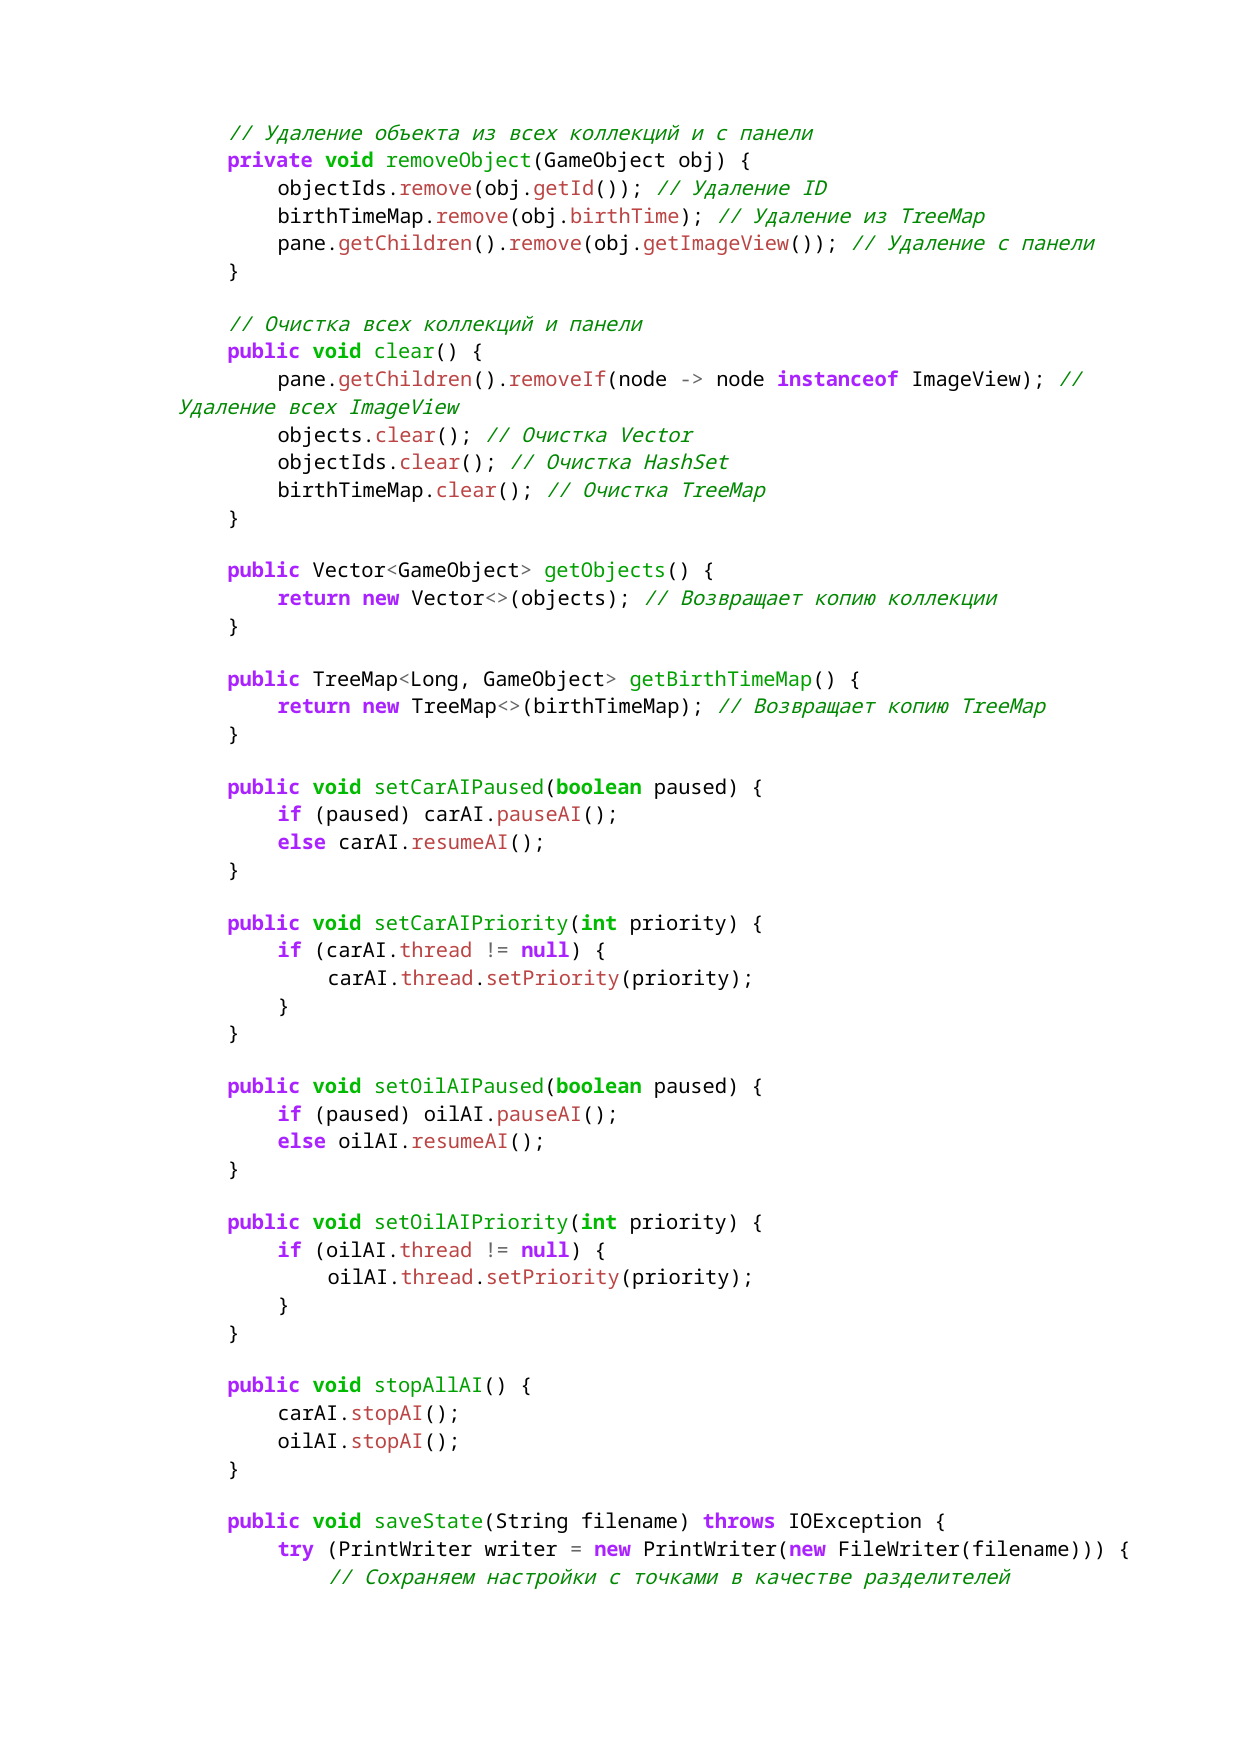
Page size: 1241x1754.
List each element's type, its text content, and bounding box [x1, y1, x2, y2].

text else oilAI.resumeAI(); [177, 1127, 1152, 1155]
text if (paused) oilAI.pauseAI(); [177, 1099, 1152, 1127]
text if (carAI.thread != null) { [177, 936, 1152, 963]
text objectIds.clear(); // Очистка HashSet [177, 448, 1152, 476]
text private void removeObject(GameObject obj) { [177, 146, 1152, 173]
text } [177, 1019, 1152, 1047]
text birthTimeMap.clear(); // Очистка TreeMap [177, 476, 1152, 503]
text public void setOilAIPriority(int priority) { [177, 1207, 1152, 1235]
text objects.clear(); // Очистка Vector [177, 420, 1152, 448]
text else carAI.resumeAI(); [177, 828, 1152, 855]
text public void setOilAIPaused(boolean paused) { [177, 1072, 1152, 1099]
text } [177, 1454, 1152, 1482]
text public void setCarAIPriority(int priority) { [177, 908, 1152, 936]
text public void clear() { [177, 337, 1152, 365]
text // Сохраняем настройки с точками в качестве разделителей [177, 1562, 1152, 1590]
text birthTimeMap.remove(obj.birthTime); // Удаление из TreeMap [177, 201, 1152, 229]
text } [177, 855, 1152, 883]
text carAI.thread.setPriority(priority); [177, 963, 1152, 991]
text if (oilAI.thread != null) { [177, 1235, 1152, 1263]
text public void saveState(String filename) throws IOException { [177, 1507, 1152, 1534]
text } [177, 1291, 1152, 1318]
text return new Vector<>(objects); // Возвращает копию коллекции [177, 584, 1152, 611]
text } [177, 1318, 1152, 1346]
text oilAI.stopAI(); [177, 1426, 1152, 1454]
text } [177, 1155, 1152, 1182]
text objectIds.remove(obj.getId()); // Удаление ID [177, 173, 1152, 201]
text carAI.stopAI(); [177, 1399, 1152, 1426]
text } [177, 991, 1152, 1019]
text public void setCarAIPaused(boolean paused) { [177, 772, 1152, 800]
text } [177, 719, 1152, 747]
text return new TreeMap<>(birthTimeMap); // Возвращает копию TreeMap [177, 692, 1152, 719]
text // Удаление объекта из всех коллекций и с панели [177, 118, 1152, 146]
text public Vector<GameObject> getObjects() { [177, 556, 1152, 584]
text pane.getChildren().removeIf(node -> node instanceof ImageView); // Удаление всех ImageView [177, 365, 1152, 420]
text public void stopAllAI() { [177, 1371, 1152, 1399]
text public TreeMap<Long, GameObject> getBirthTimeMap() { [177, 664, 1152, 692]
text } [177, 611, 1152, 639]
text oilAI.thread.setPriority(priority); [177, 1263, 1152, 1291]
text if (paused) carAI.pauseAI(); [177, 800, 1152, 828]
text pane.getChildren().remove(obj.getImageView()); // Удаление с панели [177, 229, 1152, 257]
text try (PrintWriter writer = new PrintWriter(new FileWriter(filename))) { [177, 1534, 1152, 1562]
text } [177, 503, 1152, 531]
text // Очистка всех коллекций и панели [177, 309, 1152, 337]
text } [177, 257, 1152, 284]
